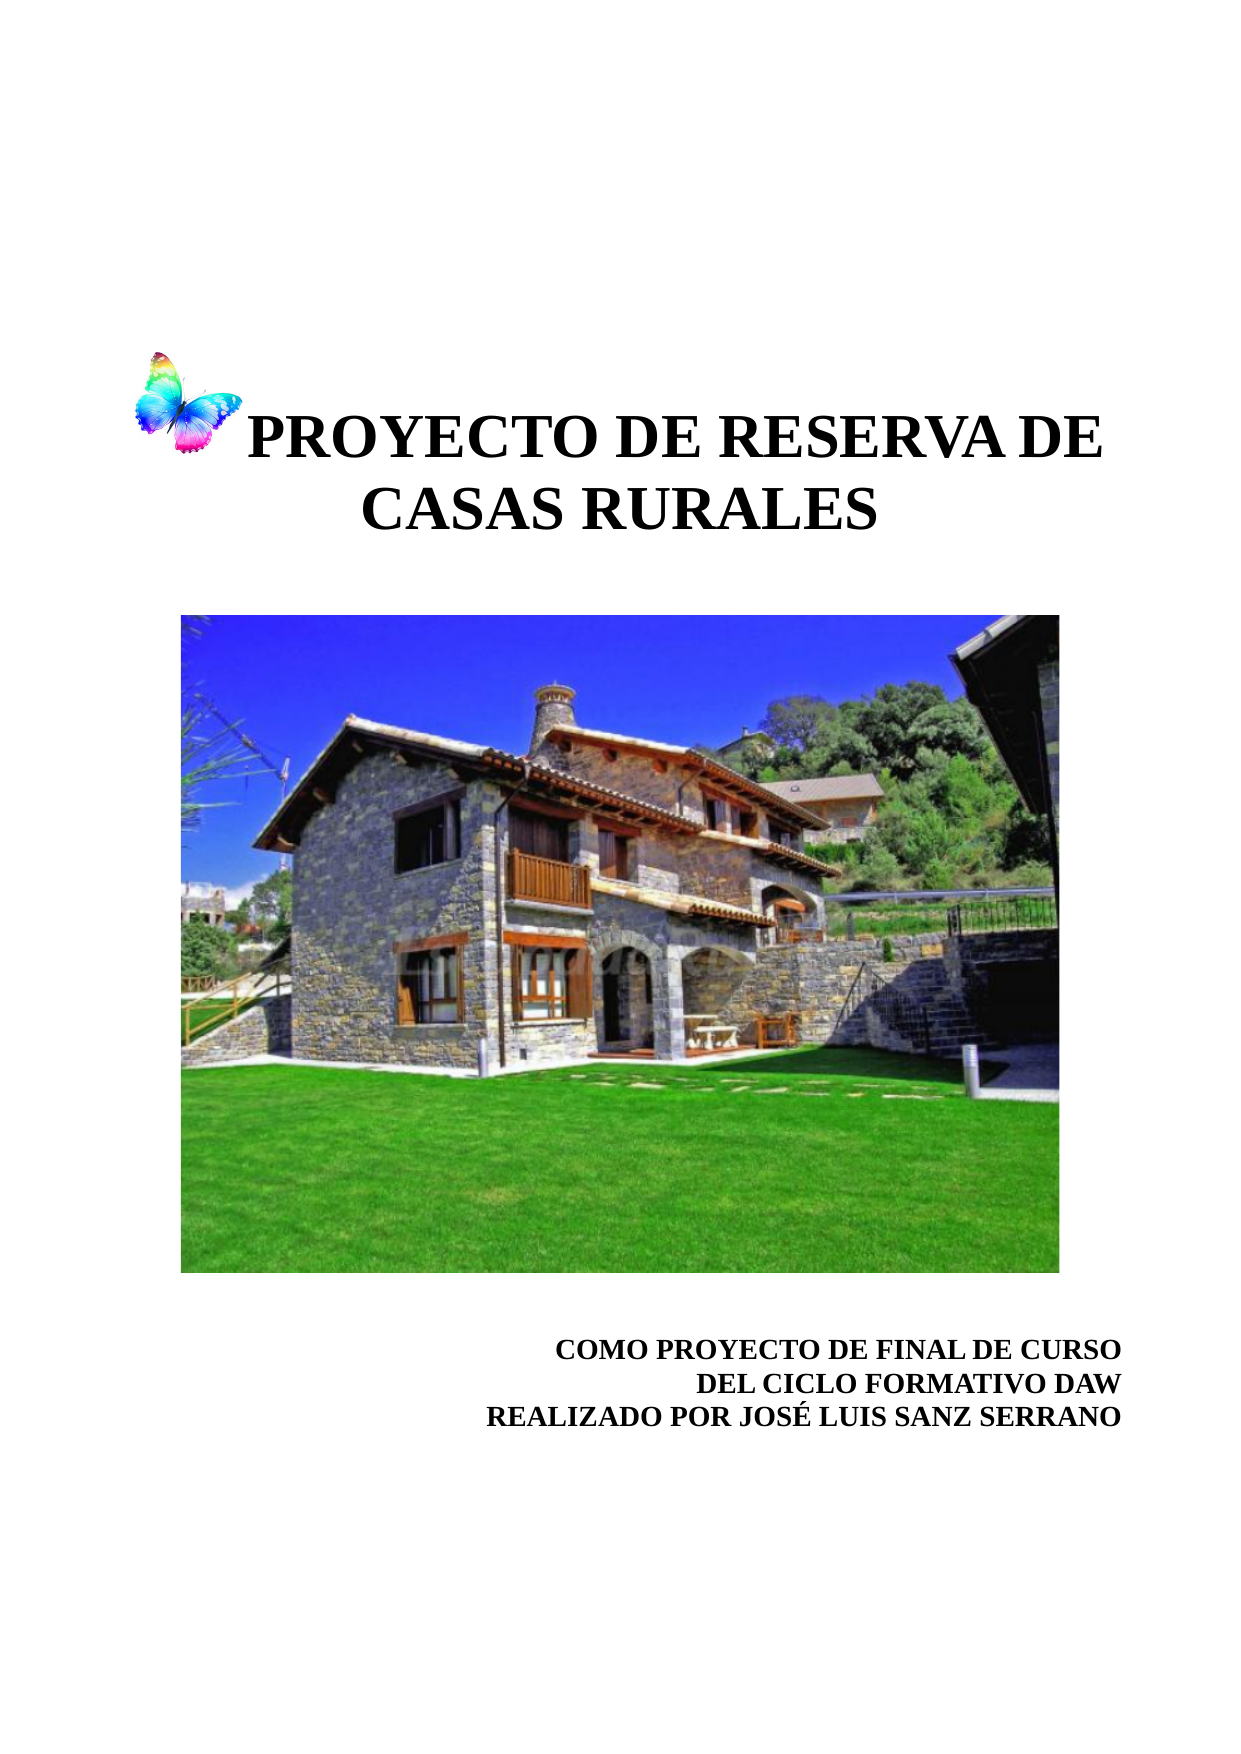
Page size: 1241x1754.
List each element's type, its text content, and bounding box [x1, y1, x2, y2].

text PROYECTO DE RESERVA DE CASAS RURALES [118, 348, 1122, 543]
picture [180, 615, 1060, 1273]
picture [134, 348, 247, 458]
text DEL CICLO FORMATIVO DAW [118, 1366, 1122, 1399]
text COMO PROYECTO DE FINAL DE CURSO [118, 1332, 1122, 1366]
text REALIZADO POR JOSÉ LUIS SANZ SERRANO [118, 1399, 1122, 1433]
